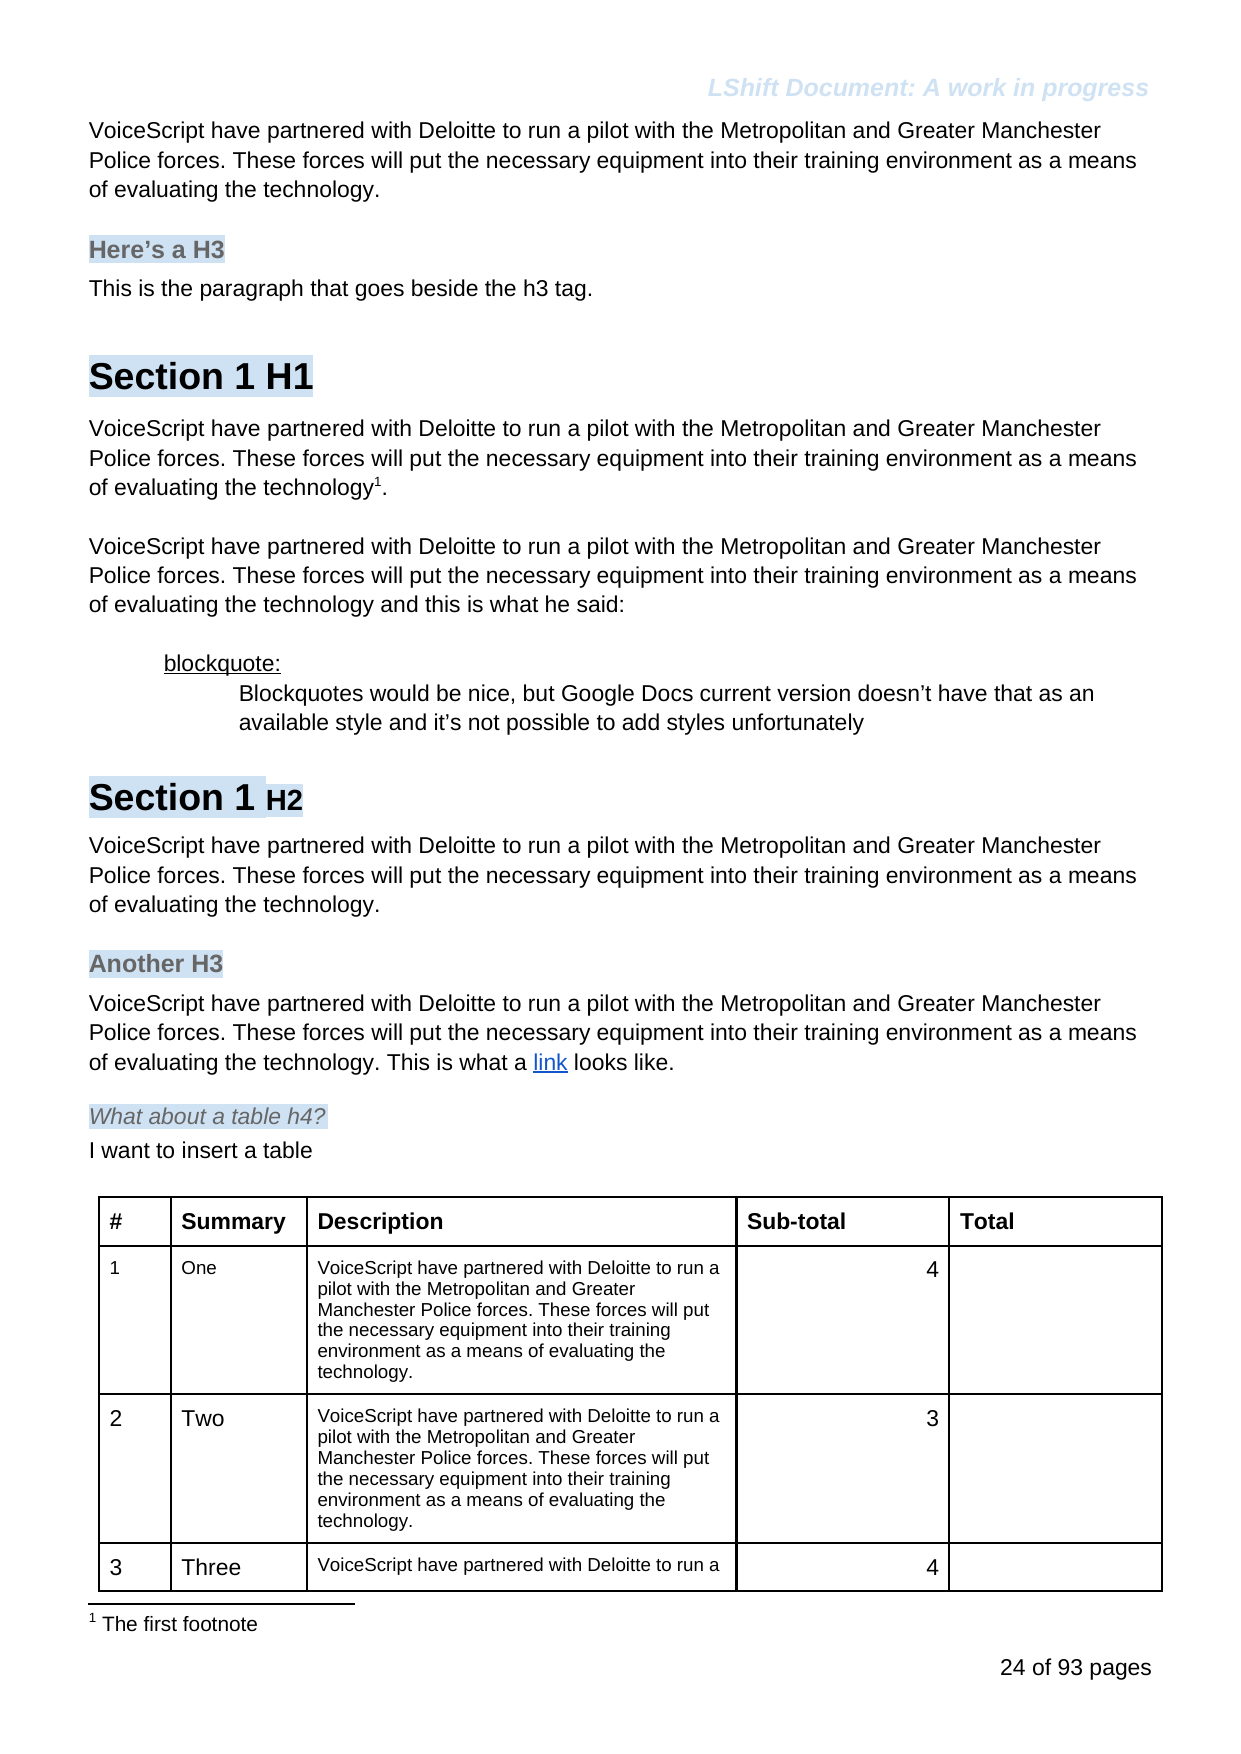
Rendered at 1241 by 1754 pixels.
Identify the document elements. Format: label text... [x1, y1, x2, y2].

table_header Description [308, 1198, 735, 1244]
table_cell 3 [100, 1544, 170, 1590]
table_cell 4 [738, 1247, 948, 1393]
table_cell VoiceScript have partnered with Deloitte to run a [308, 1544, 735, 1590]
table_header # [100, 1198, 170, 1244]
table_header Total [950, 1198, 1161, 1244]
table_cell [950, 1247, 1161, 1393]
table_header Summary [172, 1198, 306, 1244]
text This is the paragraph that goes beside the h3 tag. [88, 276, 1152, 301]
text VoiceScript have partnered with Deloitte to run a pilot with the Metropolitan and Greater Manchester Police forces. These forces will put the necessary equipment into their training environment as a means of evaluating the technology. [88, 416, 1152, 500]
text VoiceScript have partnered with Deloitte to run a pilot with the Metropolitan and Greater Manchester Police forces. These forces will put the necessary equipment into their training environment as a means of evaluating the technology and this is what he said: [88, 533, 1152, 618]
table_cell Three [172, 1544, 306, 1590]
text Blockquotes would be nice, but Google Docs current version doesn’t have that as an available style and it’s not possible to add styles unfortunately [238, 680, 1152, 735]
text VoiceScript have partnered with Deloitte to run a pilot with the Metropolitan and Greater Manchester Police forces. These forces will put the necessary equipment into their training environment as a means of evaluating the technology. [88, 118, 1152, 202]
table_cell Two [172, 1395, 306, 1542]
text VoiceScript have partnered with Deloitte to run a pilot with the Metropolitan and Greater Manchester Police forces. These forces will put the necessary equipment into their training environment as a means of evaluating the technology. [88, 833, 1152, 917]
subtitle What about a table h4? [328, 1104, 1152, 1129]
table_cell [950, 1395, 1161, 1542]
subtitle Section 1 H1 [313, 355, 1152, 397]
table_cell One [172, 1247, 306, 1393]
text The first footnote [88, 1610, 1152, 1636]
table_cell 2 [100, 1395, 170, 1542]
table_cell VoiceScript have partnered with Deloitte to run a pilot with the Metropolitan and Greater Manchester Police forces. These forces will put the necessary equipment into their training environment as a means of evaluating the technology. [308, 1247, 735, 1393]
table_cell 3 [738, 1395, 948, 1542]
table_header Sub-total [738, 1198, 948, 1244]
text VoiceScript have partnered with Deloitte to run a pilot with the Metropolitan and Greater Manchester Police forces. These forces will put the necessary equipment into their training environment as a means of evaluating the technology. This is what a link looks like. [88, 991, 1152, 1075]
text I want to insert a table [88, 1137, 1152, 1163]
table_cell 4 [738, 1544, 948, 1590]
subtitle Another H3 [223, 950, 1152, 978]
table_cell 1 [100, 1247, 170, 1393]
table_cell [950, 1544, 1161, 1590]
text blockquote: [163, 651, 1152, 676]
table_cell VoiceScript have partnered with Deloitte to run a pilot with the Metropolitan and Greater Manchester Police forces. These forces will put the necessary equipment into their training environment as a means of evaluating the technology. [308, 1395, 735, 1542]
subtitle Here’s a H3 [225, 235, 1152, 263]
subtitle Section 1 H2 [266, 776, 1152, 818]
